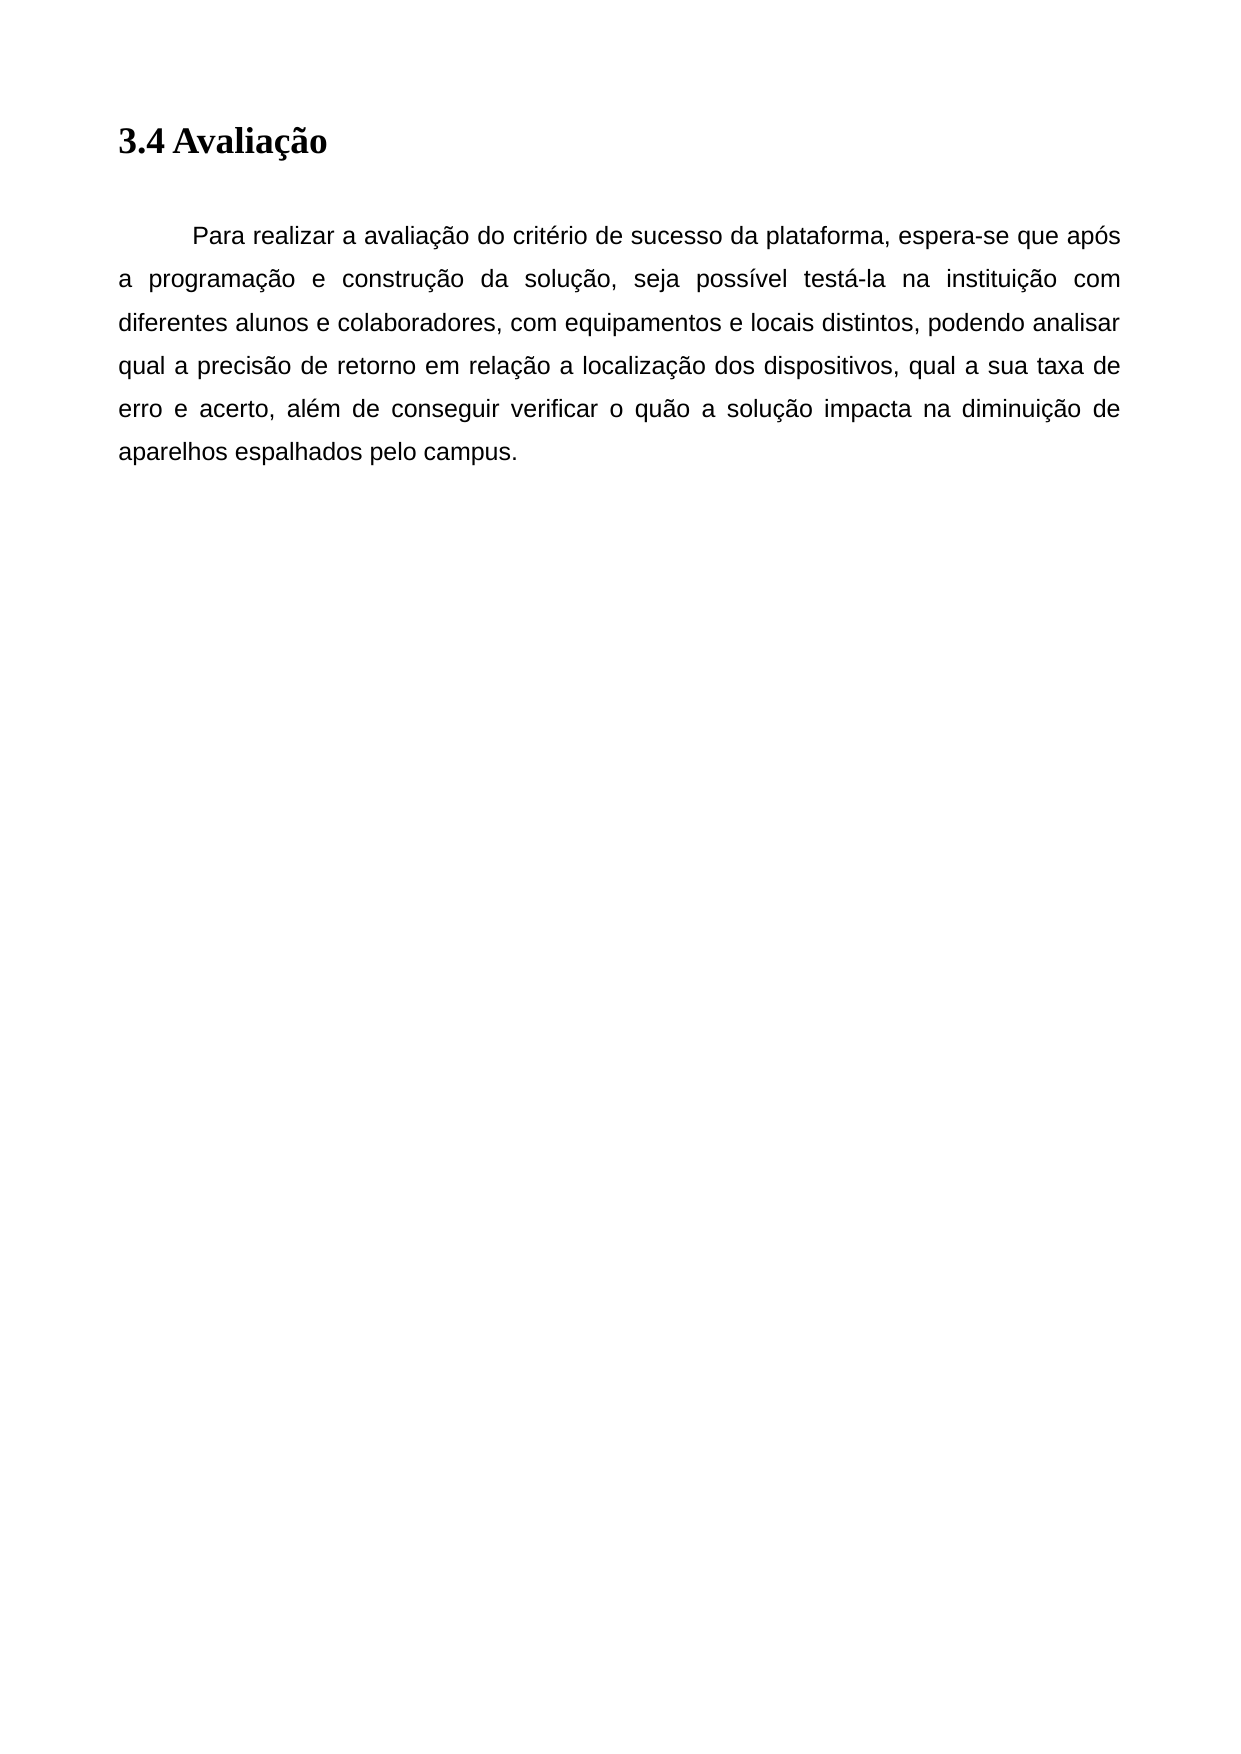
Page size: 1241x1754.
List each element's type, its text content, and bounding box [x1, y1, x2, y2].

subtitle 3.4 Avaliação [118, 118, 1122, 161]
text Para realizar a avaliação do critério de sucesso da plataforma, espera-se que após a programação e construção da solução, seja possível testá-la na instituição com diferentes alunos e colaboradores, com equipamentos e locais distintos, podendo analisar qual a precisão de retorno em relação a localização dos dispositivos, qual a sua taxa de erro e acerto, além de conseguir verificar o quão a solução impacta na diminuição de aparelhos espalhados pelo campus. [118, 221, 1122, 466]
